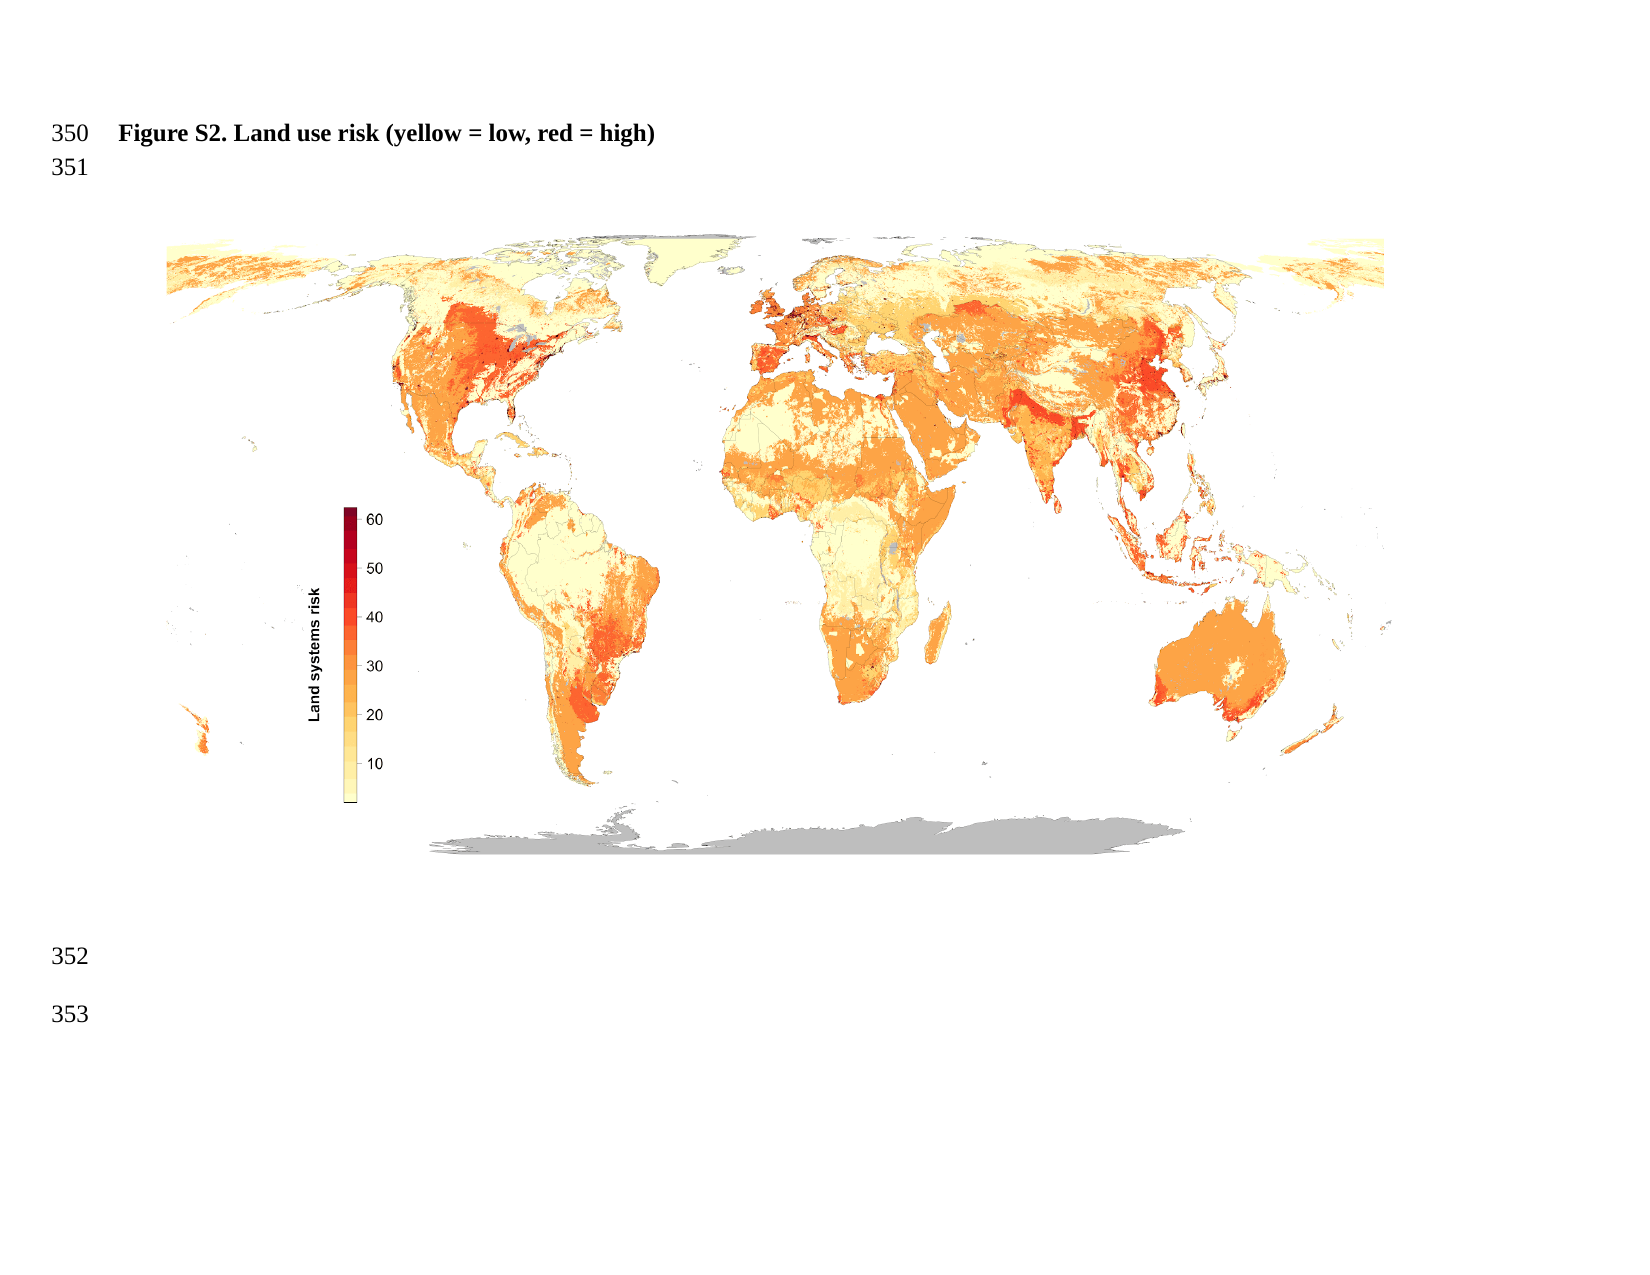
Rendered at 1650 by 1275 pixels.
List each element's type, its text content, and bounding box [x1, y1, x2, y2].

text Figure S2. Land use risk (yellow = low, red = high) [118, 118, 1532, 147]
